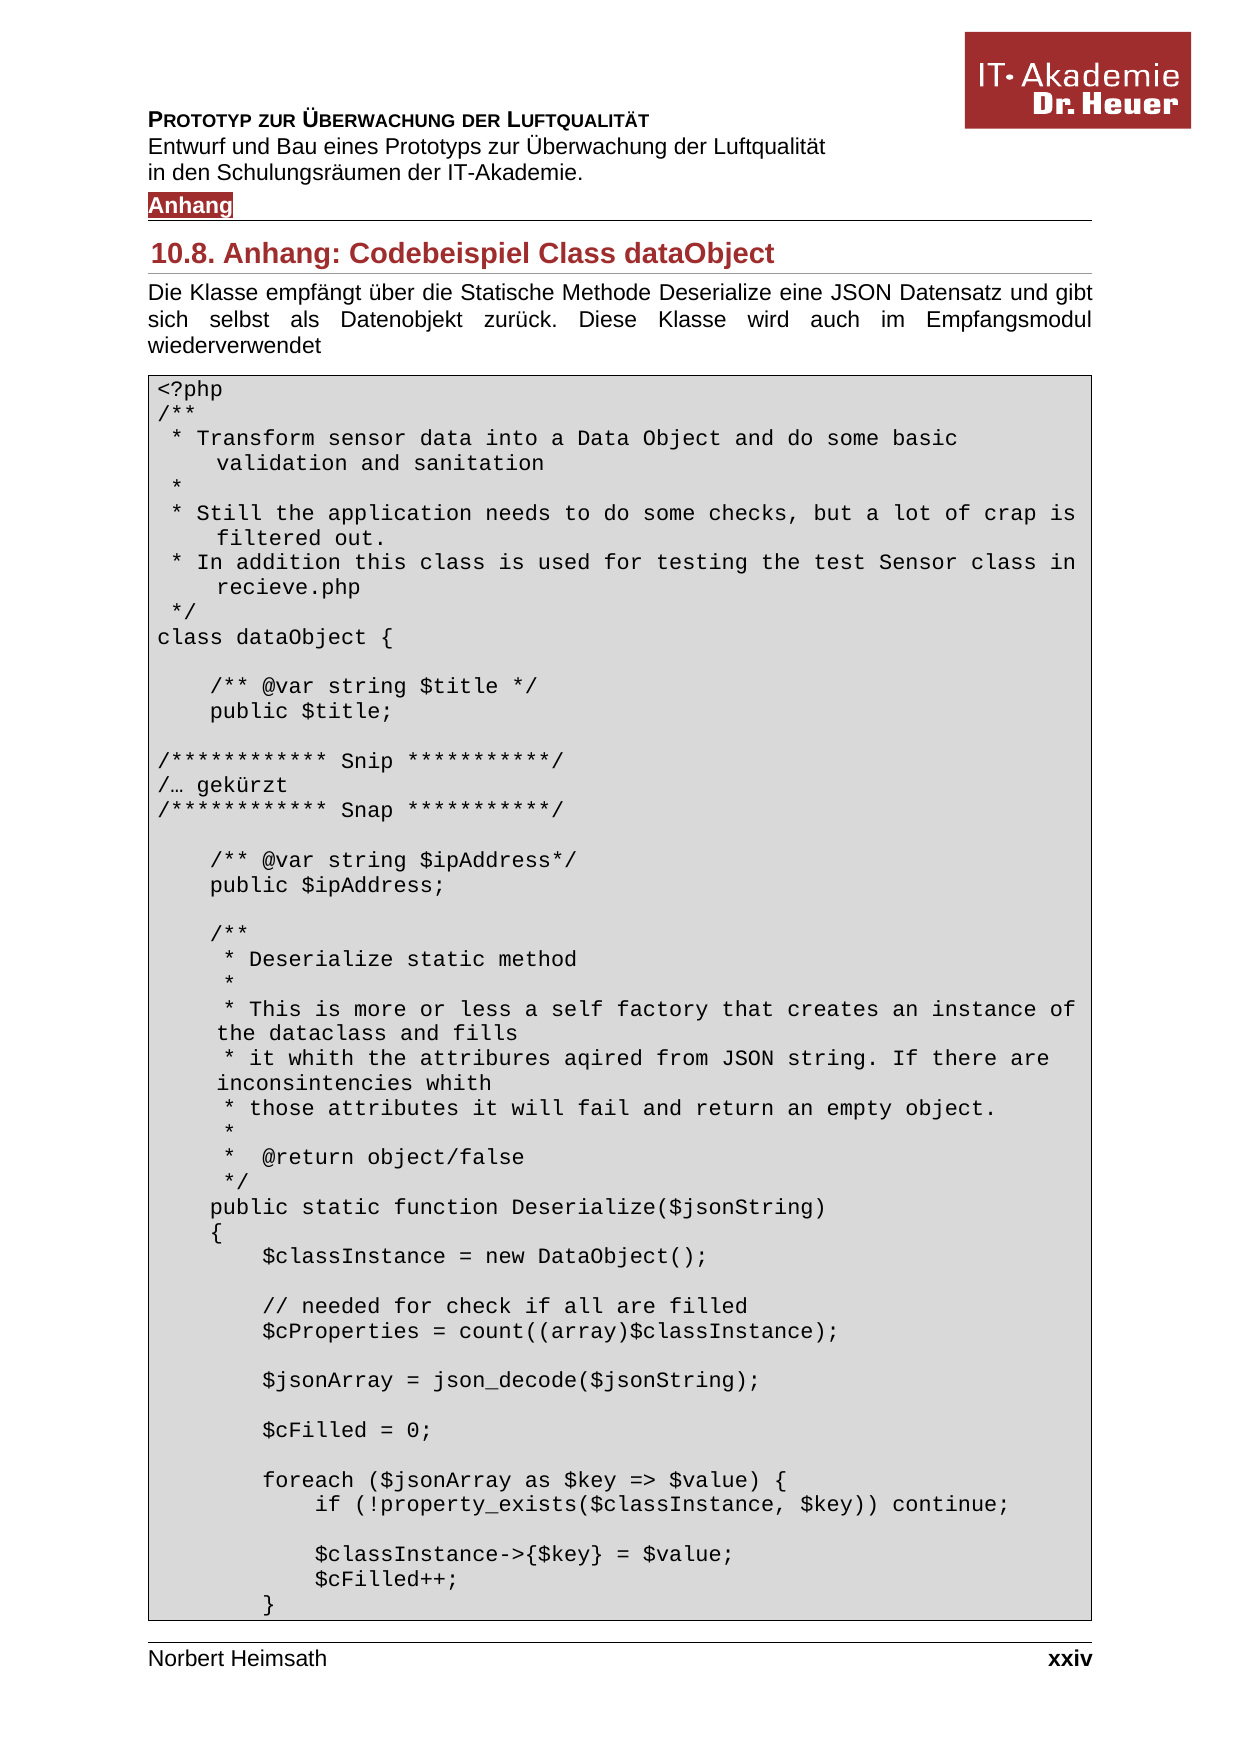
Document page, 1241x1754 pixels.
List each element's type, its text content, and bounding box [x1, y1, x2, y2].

list $classInstance = new DataObject(); [149, 1243, 1091, 1267]
list $jsonArray = json_decode($jsonString); [149, 1367, 1091, 1391]
list /************ Snap ***********/ [149, 796, 1091, 821]
list * Transform sensor data into a Data Object and do some basic validation and sanitation [149, 424, 1091, 474]
list */ [149, 1168, 1091, 1193]
list /** @var string $title */ [149, 672, 1091, 697]
list * those attributes it will fail and return an empty object. [149, 1094, 1091, 1119]
list /… gekürzt [149, 772, 1091, 796]
list $classInstance->{$key} = $value; [149, 1540, 1091, 1565]
list * [149, 474, 1091, 499]
list $cFilled = 0; [149, 1416, 1091, 1441]
list // needed for check if all are filled [149, 1292, 1091, 1317]
list * [149, 970, 1091, 995]
list /** [149, 400, 1091, 424]
list $cFilled++; [149, 1565, 1091, 1590]
list * it whith the attribures aqired from JSON string. If there are inconsintencies whith [149, 1044, 1091, 1094]
list /** [149, 920, 1091, 945]
list if (!property_exists($classInstance, $key)) continue; [149, 1491, 1091, 1515]
list * Deserialize static method [149, 945, 1091, 970]
list * In addition this class is used for testing the test Sensor class in recieve.php [149, 548, 1091, 598]
subtitle Anhang: Codebeispiel Class dataObject [148, 233, 1092, 273]
list * This is more or less a self factory that creates an instance of the dataclass and fills [149, 995, 1091, 1044]
list <?php [149, 376, 1091, 400]
list $cProperties = count((array)$classInstance); [149, 1317, 1091, 1342]
list * [149, 1119, 1091, 1143]
list */ [149, 598, 1091, 623]
list public static function Deserialize($jsonString) [149, 1193, 1091, 1218]
list } [149, 1590, 1091, 1620]
list * @return object/false [149, 1143, 1091, 1168]
list /************ Snip ***********/ [149, 747, 1091, 772]
list foreach ($jsonArray as $key => $value) { [149, 1466, 1091, 1491]
list class dataObject { [149, 623, 1091, 648]
list { [149, 1218, 1091, 1243]
list public $ipAddress; [149, 871, 1091, 896]
list /** @var string $ipAddress*/ [149, 846, 1091, 871]
text Die Klasse empfängt über die Statische Methode Deserialize eine JSON Datensatz und gibt sich selbst als Datenobjekt zurück. Diese Klasse wird auch im Empfangsmodul wiederverwendet [148, 279, 1092, 358]
list public $title; [149, 697, 1091, 722]
list * Still the application needs to do some checks, but a lot of crap is filtered out. [149, 499, 1091, 548]
